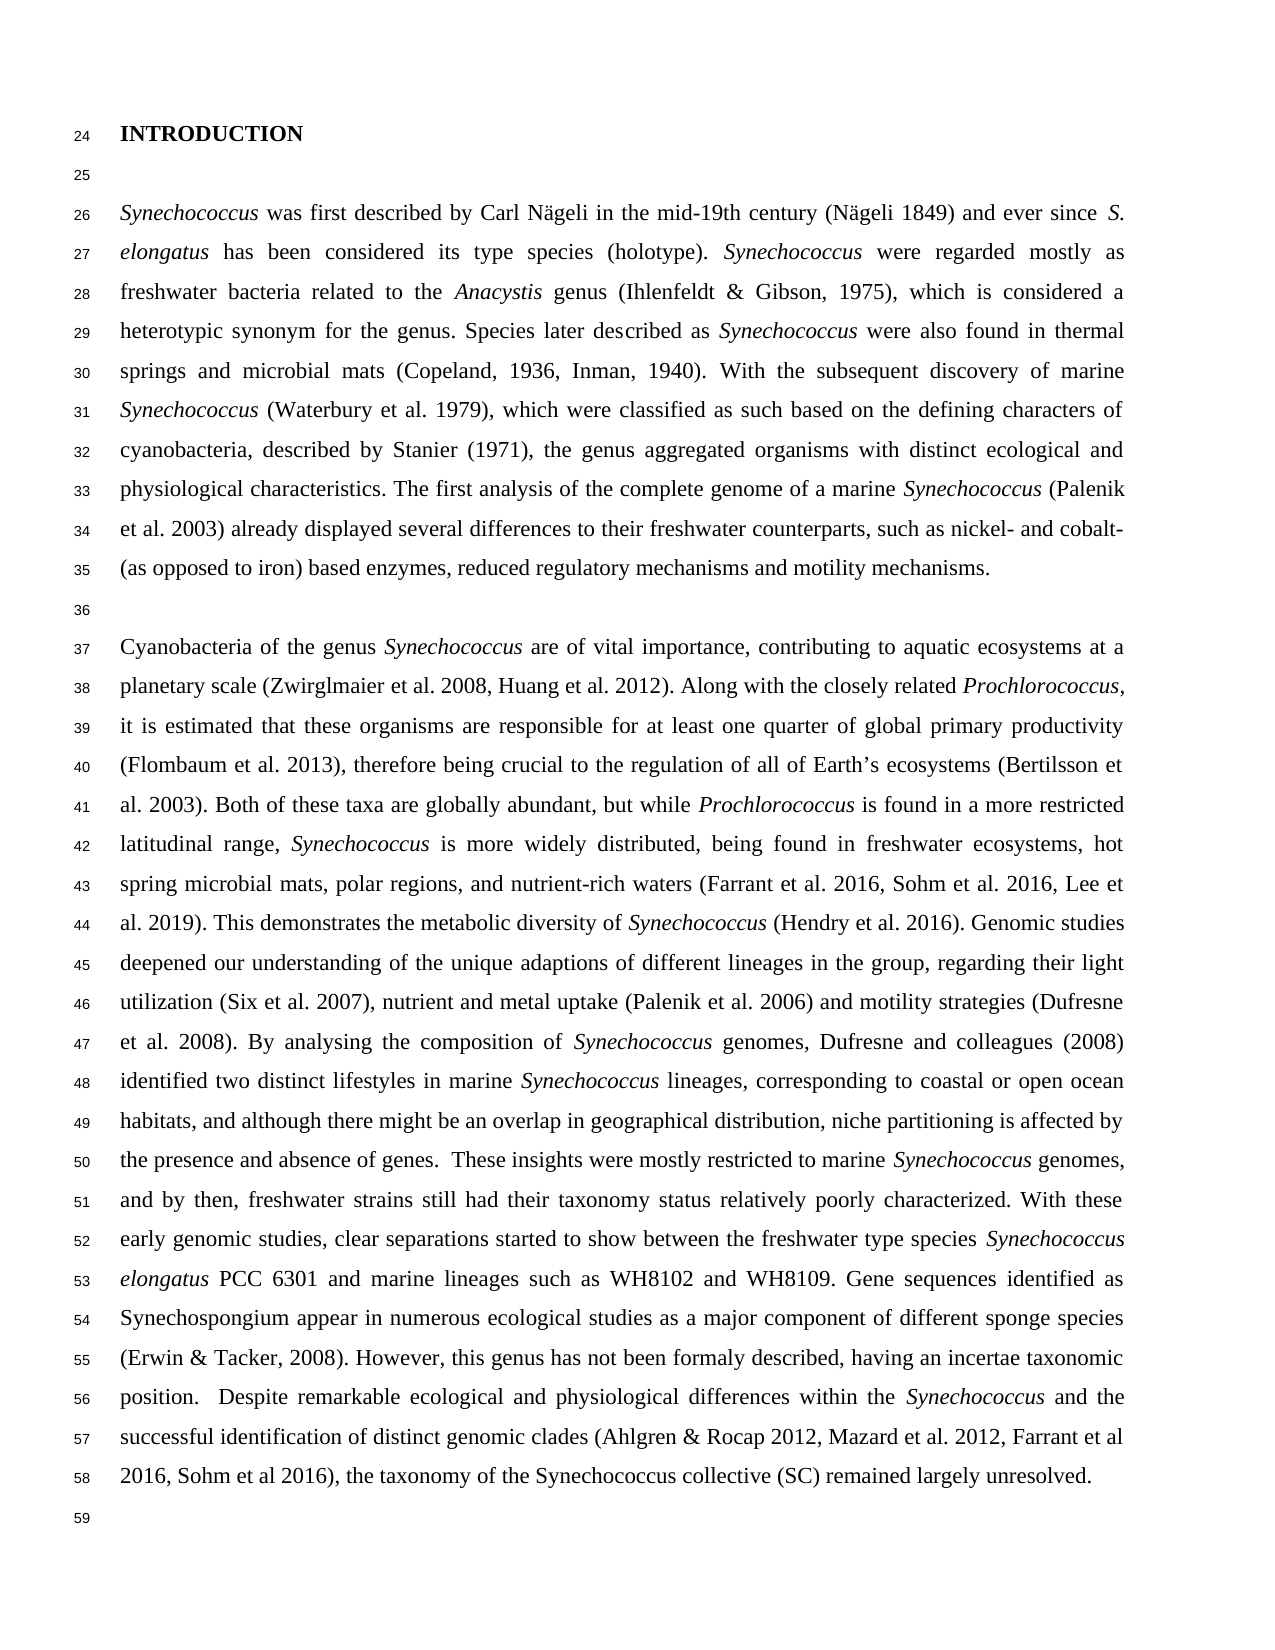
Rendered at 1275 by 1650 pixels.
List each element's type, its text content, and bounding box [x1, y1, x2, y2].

text Cyanobacteria of the genus Synechococcus are of vital importance, contributing to aquatic ecosystems at a planetary scale (Zwirglmaier et al. 2008, Huang et al. 2012). Along with the closely related Prochlorococcus, it is estimated that these organisms are responsible for at least one quarter of global primary productivity (Flombaum et al. 2013), therefore being crucial to the regulation of all of Earth’s ecosystems (Bertilsson et al. 2003). Both of these taxa are globally abundant, but while Prochlorococcus is found in a more restricted latitudinal range, Synechococcus is more widely distributed, being found in freshwater ecosystems, hot spring microbial mats, polar regions, and nutrient-rich waters (Farrant et al. 2016, Sohm et al. 2016, Lee et al. 2019). This demonstrates the metabolic diversity of Synechococcus (Hendry et al. 2016). Genomic studies deepened our understanding of the unique adaptions of different lineages in the group, regarding their light utilization (Six et al. 2007), nutrient and metal uptake (Palenik et al. 2006) and motility strategies (Dufresne et al. 2008). By analysing the composition of Synechococcus genomes, Dufresne and colleagues (2008) identified two distinct lifestyles in marine Synechococcus lineages, corresponding to coastal or open ocean habitats, and although there might be an overlap in geographical distribution, niche partitioning is affected by the presence and absence of genes. These insights were mostly restricted to marine Synechococcus genomes, and by then, freshwater strains still had their taxonomy status relatively poorly characterized. With these early genomic studies, clear separations started to show between the freshwater type species Synechococcus elongatus PCC 6301 and marine lineages such as WH8102 and WH8109. Gene sequences identified as Synechospongium appear in numerous ecological studies as a major component of different sponge species (Erwin & Tacker, 2008). However, this genus has not been formaly described, having an incertae taxonomic position. Despite remarkable ecological and physiological differences within the Synechococcus and the successful identification of distinct genomic clades (Ahlgren & Rocap 2012, Mazard et al. 2012, Farrant et al 2016, Sohm et al 2016), the taxonomy of the Synechococcus collective (SC) remained largely unresolved. [120, 633, 1125, 1488]
text Synechococcus was first described by Carl Nägeli in the mid-19th century (Nägeli 1849) and ever since S. elongatus has been considered its type species (holotype). Synechococcus were regarded mostly as freshwater bacteria related to the Anacystis genus (Ihlenfeldt & Gibson, 1975), which is considered a heterotypic synonym for the genus. Species later described as Synechococcus were also found in thermal springs and microbial mats (Copeland, 1936, Inman, 1940). With the subsequent discovery of marine Synechococcus (Waterbury et al. 1979), which were classified as such based on the defining characters of cyanobacteria, described by Stanier (1971), the genus aggregated organisms with distinct ecological and physiological characteristics. The first analysis of the complete genome of a marine Synechococcus (Palenik et al. 2003) already displayed several differences to their freshwater counterparts, such as nickel- and cobalt- (as opposed to iron) based enzymes, reduced regulatory mechanisms and motility mechanisms. [120, 199, 1125, 581]
text INTRODUCTION [120, 120, 1125, 146]
